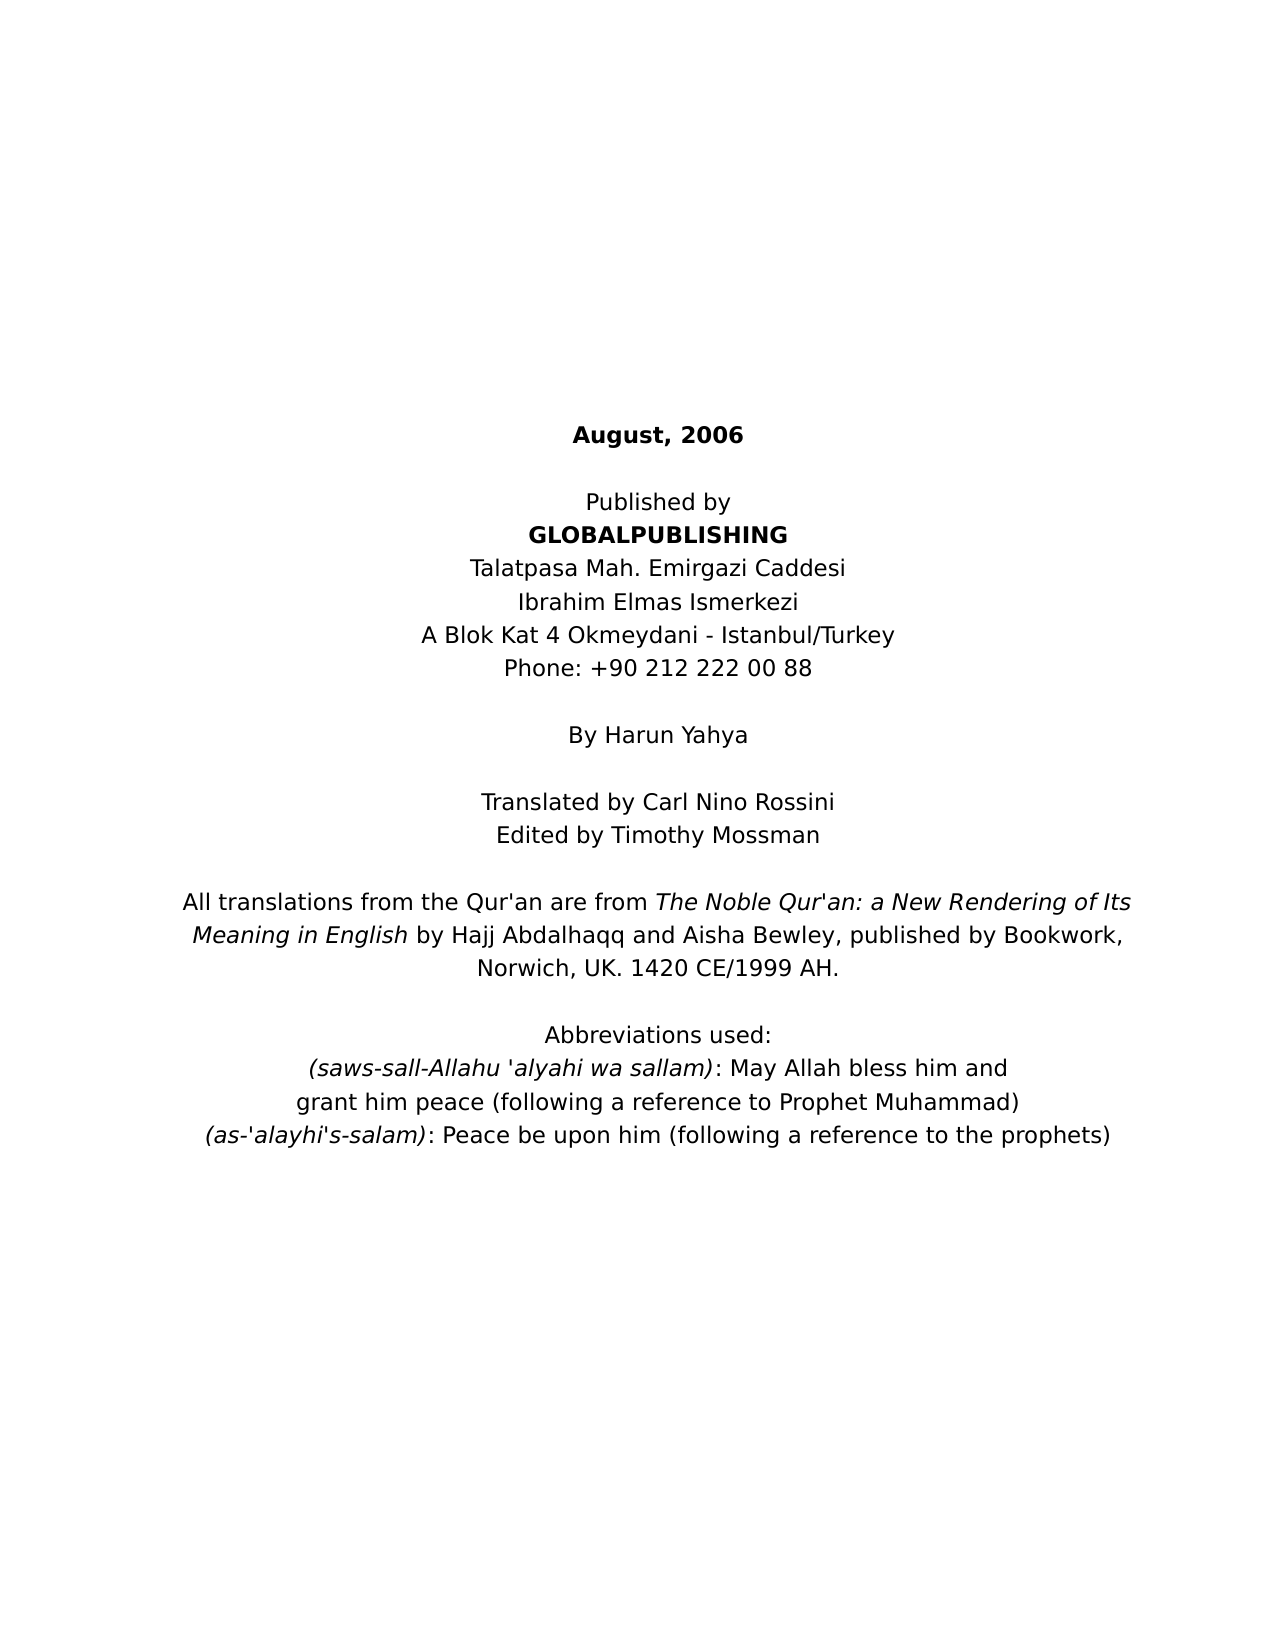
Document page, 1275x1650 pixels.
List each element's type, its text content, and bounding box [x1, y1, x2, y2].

text Edited by Timothy Mossman [112, 817, 1145, 850]
text (as-'alayhi's-salam): Peace be upon him (following a reference to the prophets) [112, 1117, 1145, 1150]
text August, 2006 [112, 417, 1145, 450]
text GLOBALPUBLISHING [112, 517, 1145, 550]
text Phone: +90 212 222 00 88 [112, 650, 1145, 683]
text All translations from the Qur'an are from The Noble Qur'an: a New Rendering of Its Meaning in English by Hajj Abdalhaqq and Aisha Bewley, published by Bookwork, Norwich, UK. 1420 CE/1999 AH. [172, 883, 1145, 983]
text Talatpasa Mah. Emirgazi Caddesi [112, 550, 1145, 583]
text Ibrahim Elmas Ismerkezi [112, 583, 1145, 617]
text Translated by Carl Nino Rossini [112, 783, 1145, 817]
text Published by [112, 483, 1145, 517]
text Abbreviations used: [112, 1017, 1145, 1050]
text grant him peace (following a reference to Prophet Muhammad) [112, 1083, 1145, 1117]
text (saws-sall-Allahu 'alyahi wa sallam): May Allah bless him and [112, 1050, 1145, 1083]
text By Harun Yahya [112, 717, 1145, 750]
text A Blok Kat 4 Okmeydani - Istanbul/Turkey [112, 617, 1145, 650]
